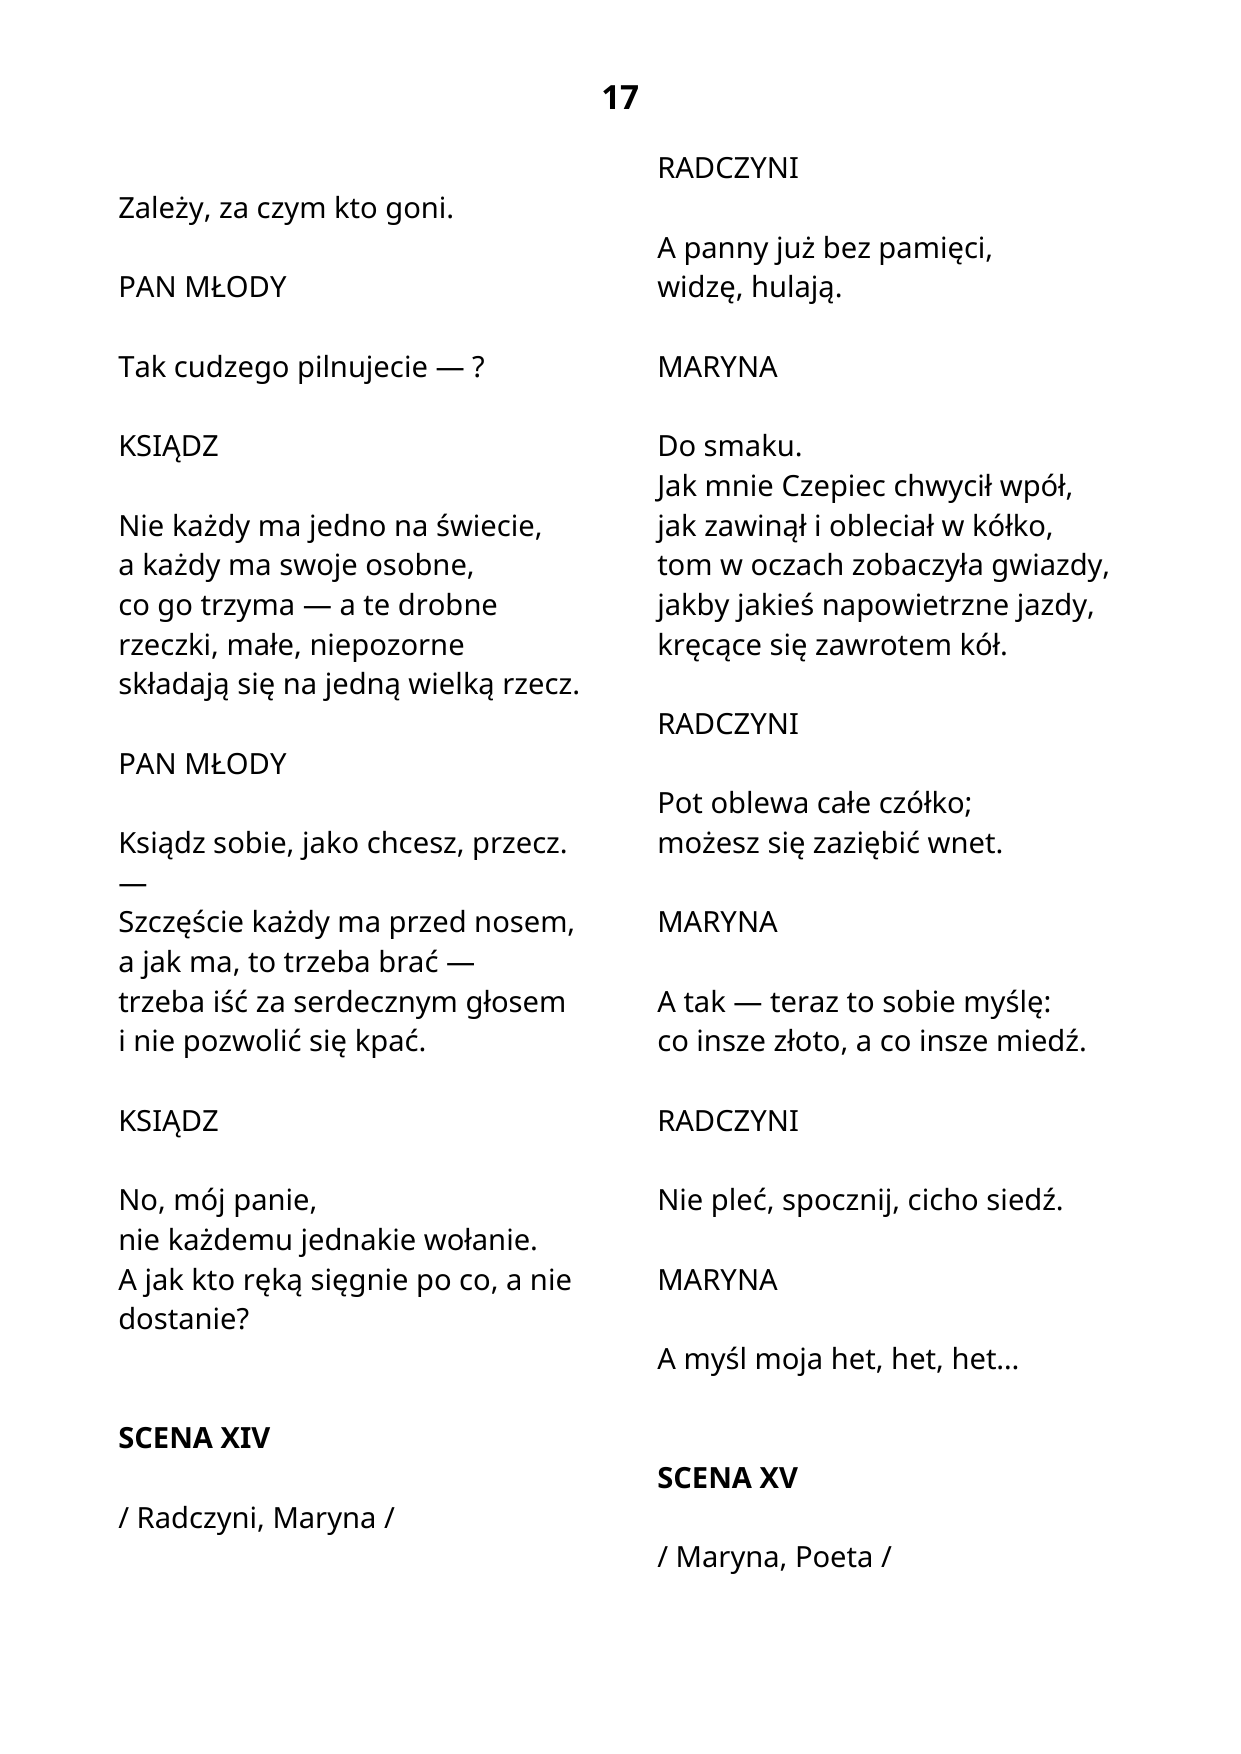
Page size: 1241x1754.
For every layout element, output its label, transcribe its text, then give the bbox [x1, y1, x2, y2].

text MARYNA [657, 346, 1122, 386]
text Zależy, za czym kto goni. [118, 187, 583, 227]
text możesz się zaziębić wnet. [657, 822, 1122, 862]
text rzeczki, małe, niepozorne [118, 624, 583, 663]
text Pot oblewa całe czółko; [657, 783, 1122, 822]
text co go trzyma — a te drobne [118, 584, 583, 624]
text jakby jakieś napowietrzne jazdy, [657, 584, 1122, 624]
text A panny już bez pamięci, [657, 227, 1122, 267]
text MARYNA [657, 902, 1122, 941]
text RADCZYNI [657, 703, 1122, 743]
text co insze złoto, a co insze miedź. [657, 1021, 1122, 1060]
text PAN MŁODY [118, 267, 583, 306]
text a każdy ma swoje osobne, [118, 544, 583, 584]
text MARYNA [657, 1259, 1122, 1298]
text widzę, hulają. [657, 267, 1122, 306]
text A jak kto ręką sięgnie po co, a nie dostanie? [118, 1259, 583, 1338]
text nie każdemu jednakie wołanie. [118, 1219, 583, 1259]
text jak zawinął i obleciał w kółko, [657, 505, 1122, 544]
text KSIĄDZ [118, 425, 583, 465]
text i nie pozwolić się kpać. [118, 1021, 583, 1060]
text A myśl moja het, het, het… [657, 1338, 1122, 1378]
text SCENA XV [657, 1457, 1122, 1497]
text / Radczyni, Maryna / [118, 1497, 583, 1537]
text RADCZYNI [657, 1100, 1122, 1140]
text Szczęście każdy ma przed nosem, [118, 902, 583, 941]
text KSIĄDZ [118, 1100, 583, 1140]
text Nie każdy ma jedno na świecie, [118, 505, 583, 544]
text trzeba iść za serdecznym głosem [118, 981, 583, 1021]
text Do smaku. [657, 425, 1122, 465]
text SCENA XIV [118, 1418, 583, 1457]
text składają się na jedną wielką rzecz. [118, 663, 583, 703]
text a jak ma, to trzeba brać — [118, 941, 583, 981]
text No, mój panie, [118, 1179, 583, 1219]
text Nie pleć, spocznij, cicho siedź. [657, 1179, 1122, 1219]
text PAN MŁODY [118, 743, 583, 783]
text tom w oczach zobaczyła gwiazdy, [657, 544, 1122, 584]
text RADCZYNI [657, 148, 1122, 187]
text Ksiądz sobie, jako chcesz, przecz. — [118, 822, 583, 902]
text A tak — teraz to sobie myślę: [657, 981, 1122, 1021]
text kręcące się zawrotem kół. [657, 624, 1122, 663]
text / Maryna, Poeta / [657, 1537, 1122, 1576]
text Tak cudzego pilnujecie — ? [118, 346, 583, 386]
text Jak mnie Czepiec chwycił wpół, [657, 465, 1122, 505]
